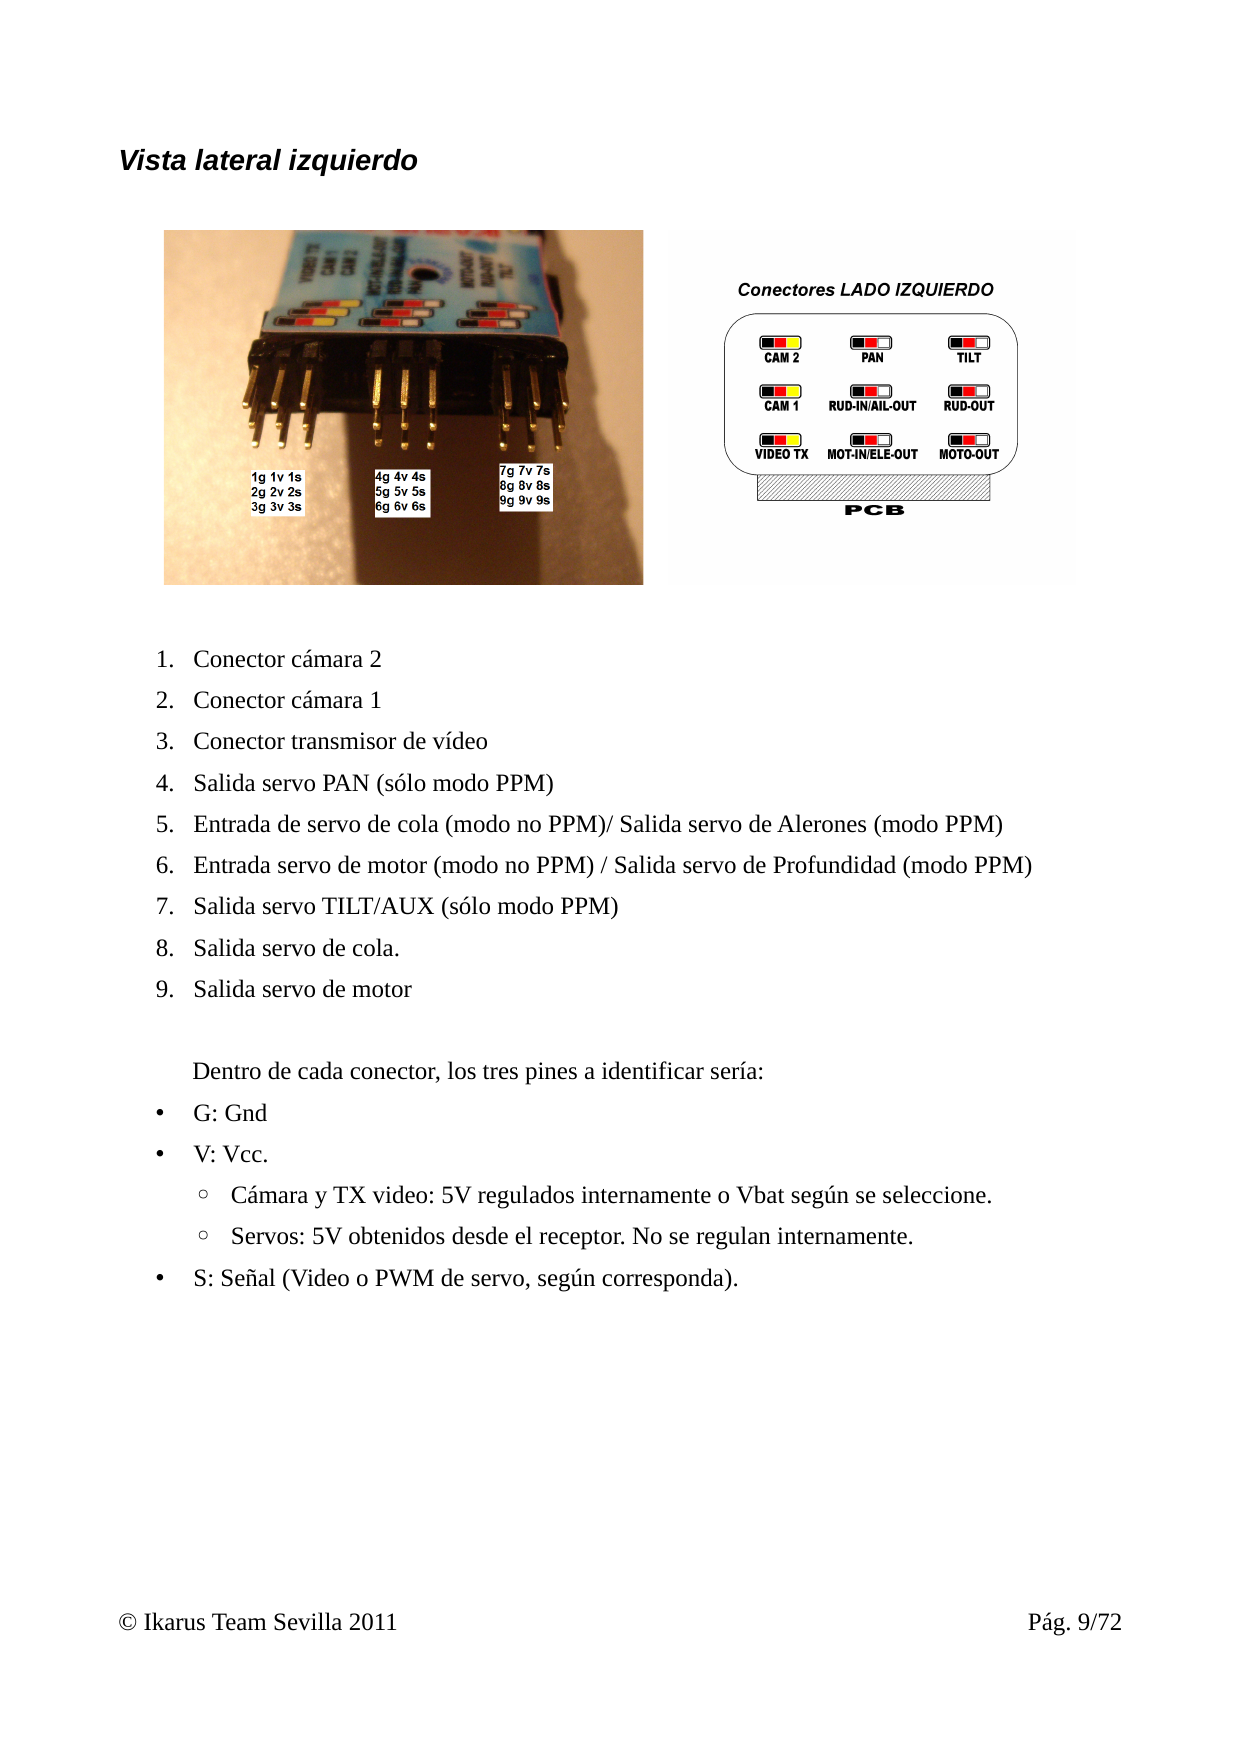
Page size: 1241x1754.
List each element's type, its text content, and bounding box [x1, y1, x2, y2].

list Entrada de servo de cola (modo no PPM)/ Salida servo de Alerones (modo PPM) [156, 809, 1122, 838]
list Salida servo de cola. [156, 933, 1122, 961]
text Dentro de cada conector, los tres pines a identificar sería: [118, 1056, 1122, 1085]
list Salida servo de motor [156, 974, 1122, 1003]
list Salida servo PAN (sólo modo PPM) [156, 768, 1122, 796]
subtitle Vista lateral izquierdo [118, 143, 1122, 177]
list Entrada servo de motor (modo no PPM) / Salida servo de Profundidad (modo PPM) [156, 850, 1122, 879]
list V: Vcc. [156, 1139, 1122, 1168]
list Servos: 5V obtenidos desde el receptor. No se regulan internamente. [193, 1221, 1122, 1250]
picture [668, 230, 1077, 585]
list Conector cámara 1 [156, 685, 1122, 714]
list S: Señal (Video o PWM de servo, según corresponda). [156, 1263, 1122, 1291]
list G: Gnd [156, 1098, 1122, 1126]
list Conector cámara 2 [156, 644, 1122, 673]
list Conector transmisor de vídeo [156, 726, 1122, 755]
list Salida servo TILT/AUX (sólo modo PPM) [156, 891, 1122, 920]
list Cámara y TX video: 5V regulados internamente o Vbat según se seleccione. [193, 1180, 1122, 1209]
